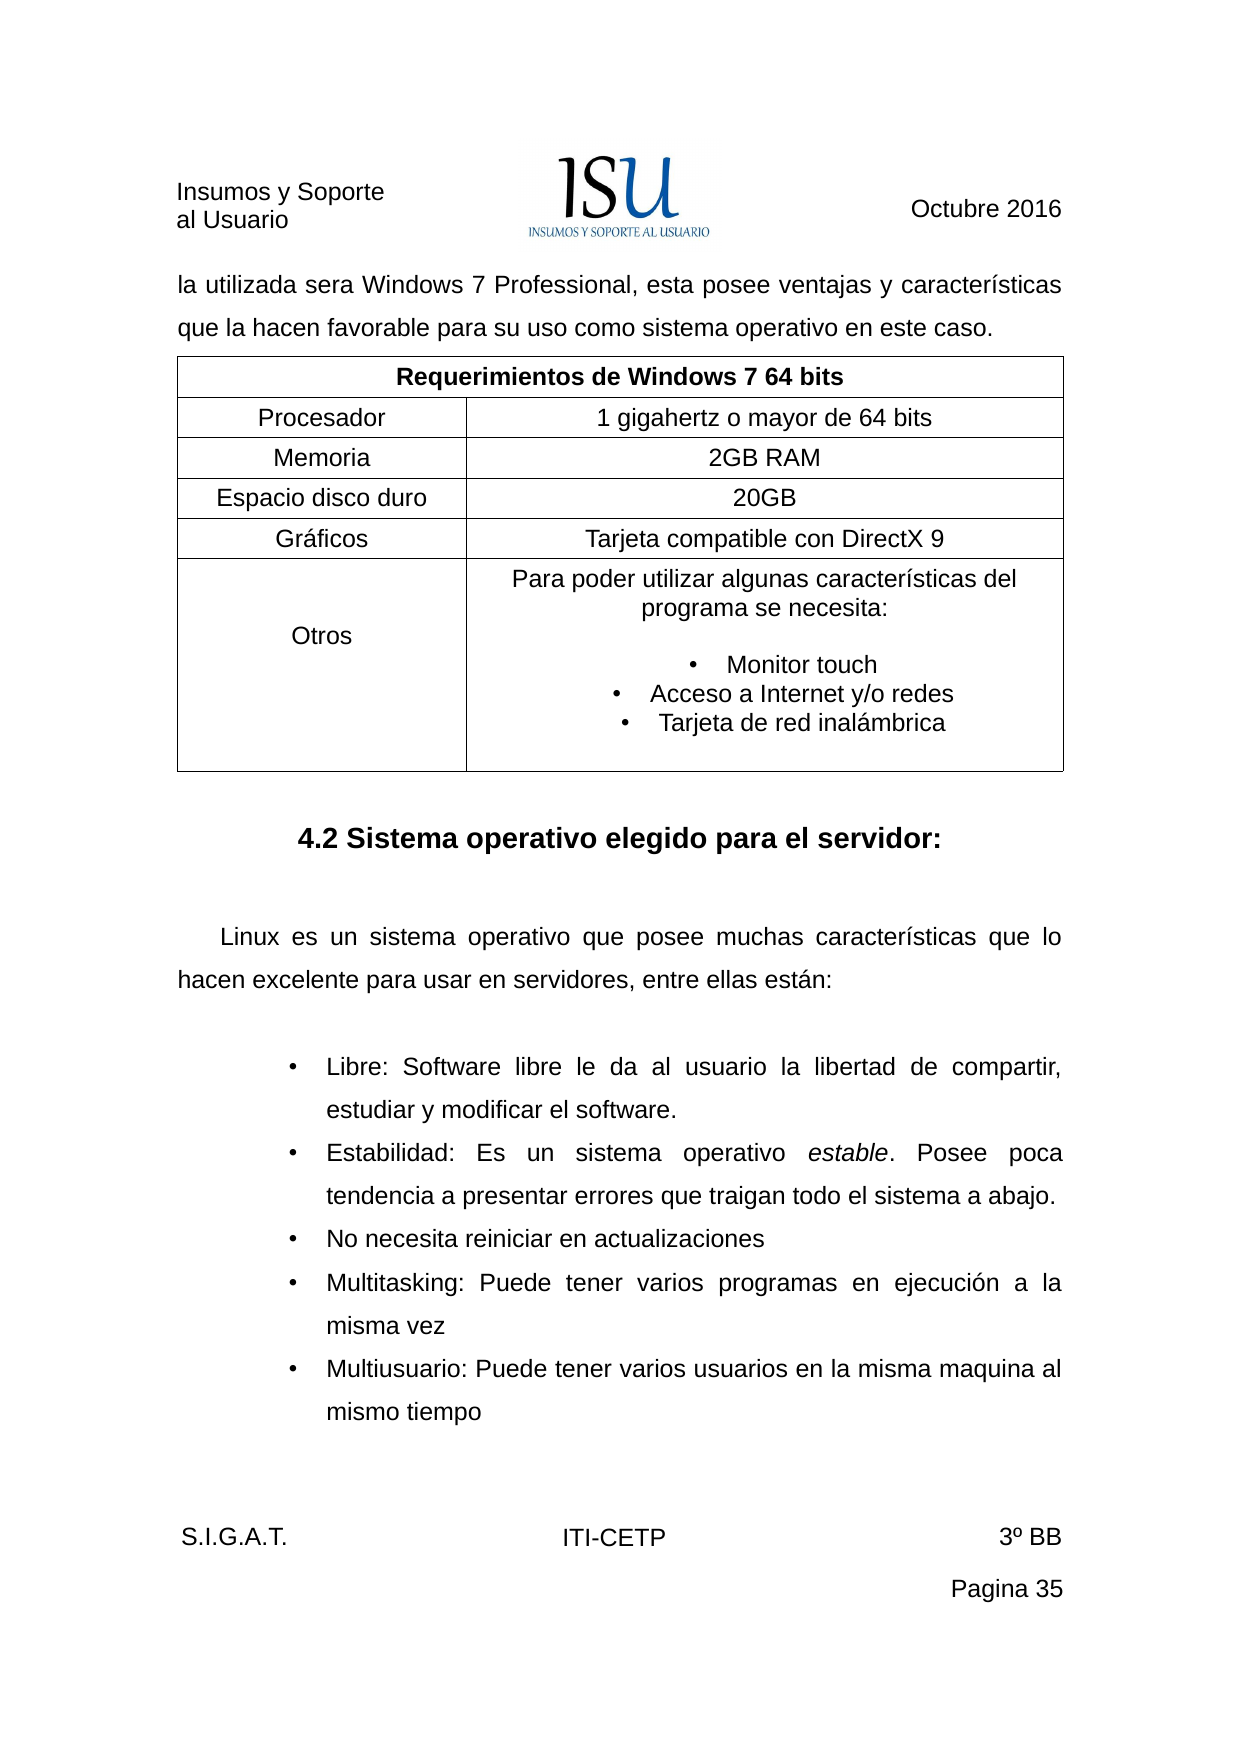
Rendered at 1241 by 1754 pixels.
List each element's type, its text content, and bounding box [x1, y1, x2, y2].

table_header Requerimientos de Windows 7 64 bits [178, 357, 1063, 397]
table_cell Memoria [178, 438, 466, 477]
table_cell Espacio disco duro [178, 479, 466, 518]
table_cell 2GB RAM [467, 438, 1063, 477]
list Multiusuario: Puede tener varios usuarios en la misma maquina al mismo tiempo [288, 1354, 1063, 1426]
table_cell 1 gigahertz o mayor de 64 bits [467, 398, 1063, 437]
text 4.2 Sistema operativo elegido para el servidor: [177, 822, 1063, 855]
list No necesita reiniciar en actualizaciones [288, 1224, 1063, 1253]
list Multitasking: Puede tener varios programas en ejecución a la misma vez [288, 1267, 1063, 1339]
table_cell Otros [178, 559, 466, 771]
table_cell Tarjeta compatible con DirectX 9 [467, 519, 1063, 558]
text Linux es un sistema operativo que posee muchas características que lo hacen excelente para usar en servidores, entre ellas están: [177, 922, 1063, 994]
list Estabilidad: Es un sistema operativo estable. Posee poca tendencia a presentar errores que traigan todo el sistema a abajo. [288, 1138, 1063, 1210]
table_cell 20GB [467, 479, 1063, 518]
table_cell Para poder utilizar algunas características del programa se necesita: Monitor touch Acceso a Internet y/o redes Tarjeta de red inalámbrica [467, 559, 1063, 771]
table_cell Gráficos [178, 519, 466, 558]
list Libre: Software libre le da al usuario la libertad de compartir, estudiar y modificar el software. [288, 1052, 1063, 1123]
picture [517, 138, 723, 252]
table_cell Procesador [178, 398, 466, 437]
text la utilizada sera Windows 7 Professional, esta posee ventajas y características que la hacen favorable para su uso como sistema operativo en este caso. [177, 270, 1063, 342]
